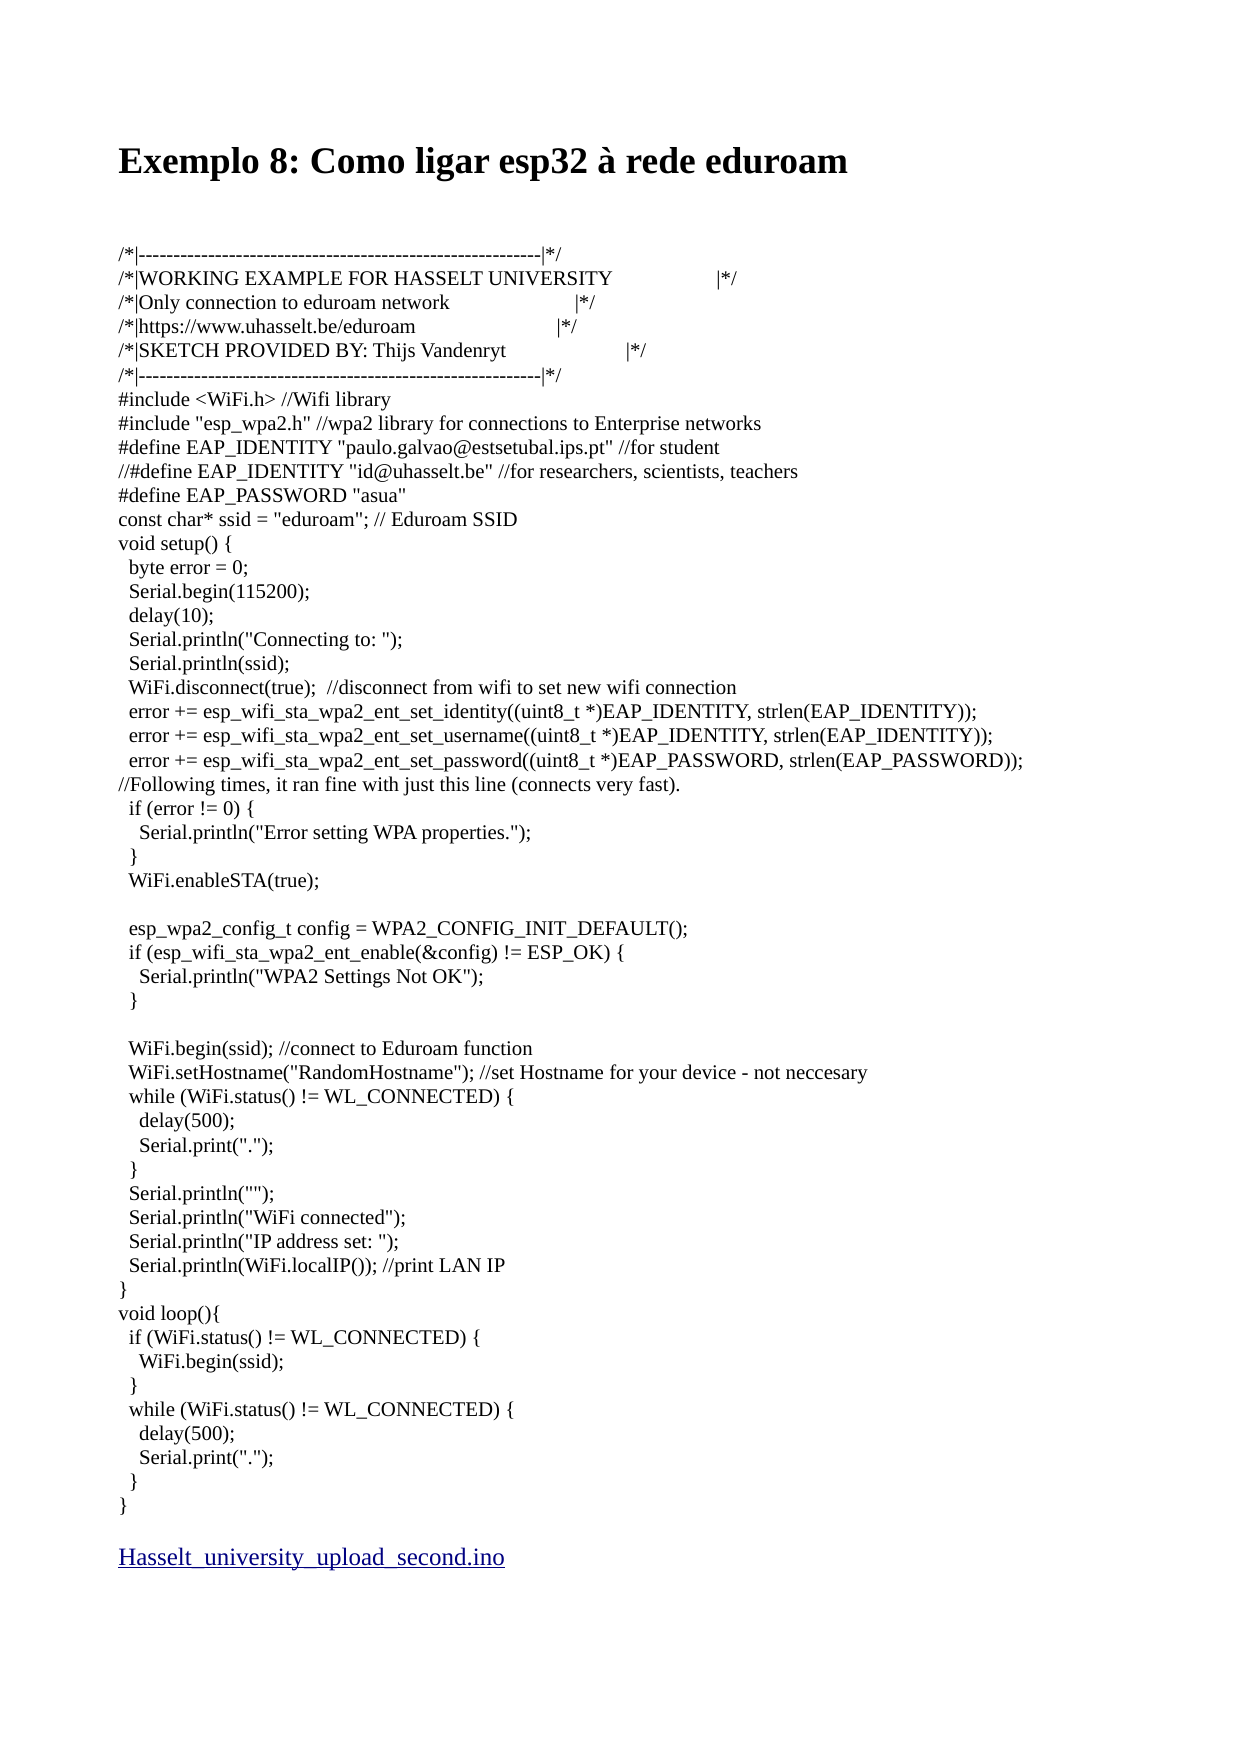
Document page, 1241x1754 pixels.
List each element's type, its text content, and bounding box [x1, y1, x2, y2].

text } [118, 1157, 1122, 1181]
text const char* ssid = "eduroam"; // Eduroam SSID [118, 507, 1122, 531]
text while (WiFi.status() != WL_CONNECTED) { [118, 1397, 1122, 1421]
text Serial.print("."); [118, 1132, 1122, 1157]
text WiFi.disconnect(true); //disconnect from wifi to set new wifi connection [118, 675, 1122, 699]
text /*|----------------------------------------------------------|*/ [118, 242, 1122, 266]
text delay(500); [118, 1108, 1122, 1132]
text Serial.println("WPA2 Settings Not OK"); [118, 964, 1122, 988]
text delay(500); [118, 1421, 1122, 1445]
text Serial.println(""); [118, 1181, 1122, 1205]
text #include "esp_wpa2.h" //wpa2 library for connections to Enterprise networks [118, 411, 1122, 435]
text /*|WORKING EXAMPLE FOR HASSELT UNIVERSITY |*/ [118, 266, 1122, 290]
text if (WiFi.status() != WL_CONNECTED) { [118, 1325, 1122, 1349]
text #define EAP_PASSWORD "asua" [118, 483, 1122, 507]
text WiFi.enableSTA(true); [118, 868, 1122, 892]
text /*|Only connection to eduroam network |*/ [118, 290, 1122, 314]
text esp_wpa2_config_t config = WPA2_CONFIG_INIT_DEFAULT(); [118, 916, 1122, 940]
text Hasselt_university_upload_second.ino [118, 1542, 1122, 1570]
text /*|SKETCH PROVIDED BY: Thijs Vandenryt |*/ [118, 338, 1122, 362]
text /*|https://www.uhasselt.be/eduroam |*/ [118, 314, 1122, 338]
text void setup() { [118, 531, 1122, 555]
text } [118, 988, 1122, 1012]
text WiFi.begin(ssid); //connect to Eduroam function [118, 1036, 1122, 1060]
text Serial.println("IP address set: "); [118, 1229, 1122, 1253]
text while (WiFi.status() != WL_CONNECTED) { [118, 1084, 1122, 1108]
text #define EAP_IDENTITY "paulo.galvao@estsetubal.ips.pt" //for student [118, 435, 1122, 459]
text Serial.println("Error setting WPA properties."); [118, 820, 1122, 844]
text Serial.println(ssid); [118, 651, 1122, 675]
text } [118, 844, 1122, 868]
text Serial.begin(115200); [118, 579, 1122, 603]
text } [118, 1493, 1122, 1517]
text delay(10); [118, 603, 1122, 627]
text /*|----------------------------------------------------------|*/ [118, 362, 1122, 387]
text error += esp_wifi_sta_wpa2_ent_set_username((uint8_t *)EAP_IDENTITY, strlen(EAP_IDENTITY)); [118, 723, 1122, 747]
text if (esp_wifi_sta_wpa2_ent_enable(&config) != ESP_OK) { [118, 940, 1122, 964]
text } [118, 1277, 1122, 1301]
text } [118, 1373, 1122, 1397]
text error += esp_wifi_sta_wpa2_ent_set_password((uint8_t *)EAP_PASSWORD, strlen(EAP_PASSWORD)); //Following times, it ran fine with just this line (connects very fast). [118, 747, 1122, 796]
text error += esp_wifi_sta_wpa2_ent_set_identity((uint8_t *)EAP_IDENTITY, strlen(EAP_IDENTITY)); [118, 699, 1122, 723]
text Serial.print("."); [118, 1445, 1122, 1469]
text byte error = 0; [118, 555, 1122, 579]
text Serial.println(WiFi.localIP()); //print LAN IP [118, 1253, 1122, 1277]
text #include <WiFi.h> //Wifi library [118, 387, 1122, 411]
text } [118, 1469, 1122, 1493]
subtitle Exemplo 8: Como ligar esp32 à rede eduroam [118, 139, 1122, 182]
text if (error != 0) { [118, 796, 1122, 820]
text WiFi.setHostname("RandomHostname"); //set Hostname for your device - not neccesary [118, 1060, 1122, 1084]
text //#define EAP_IDENTITY "id@uhasselt.be" //for researchers, scientists, teachers [118, 459, 1122, 483]
text Serial.println("WiFi connected"); [118, 1205, 1122, 1229]
text void loop(){ [118, 1301, 1122, 1325]
text WiFi.begin(ssid); [118, 1349, 1122, 1373]
text Serial.println("Connecting to: "); [118, 627, 1122, 651]
